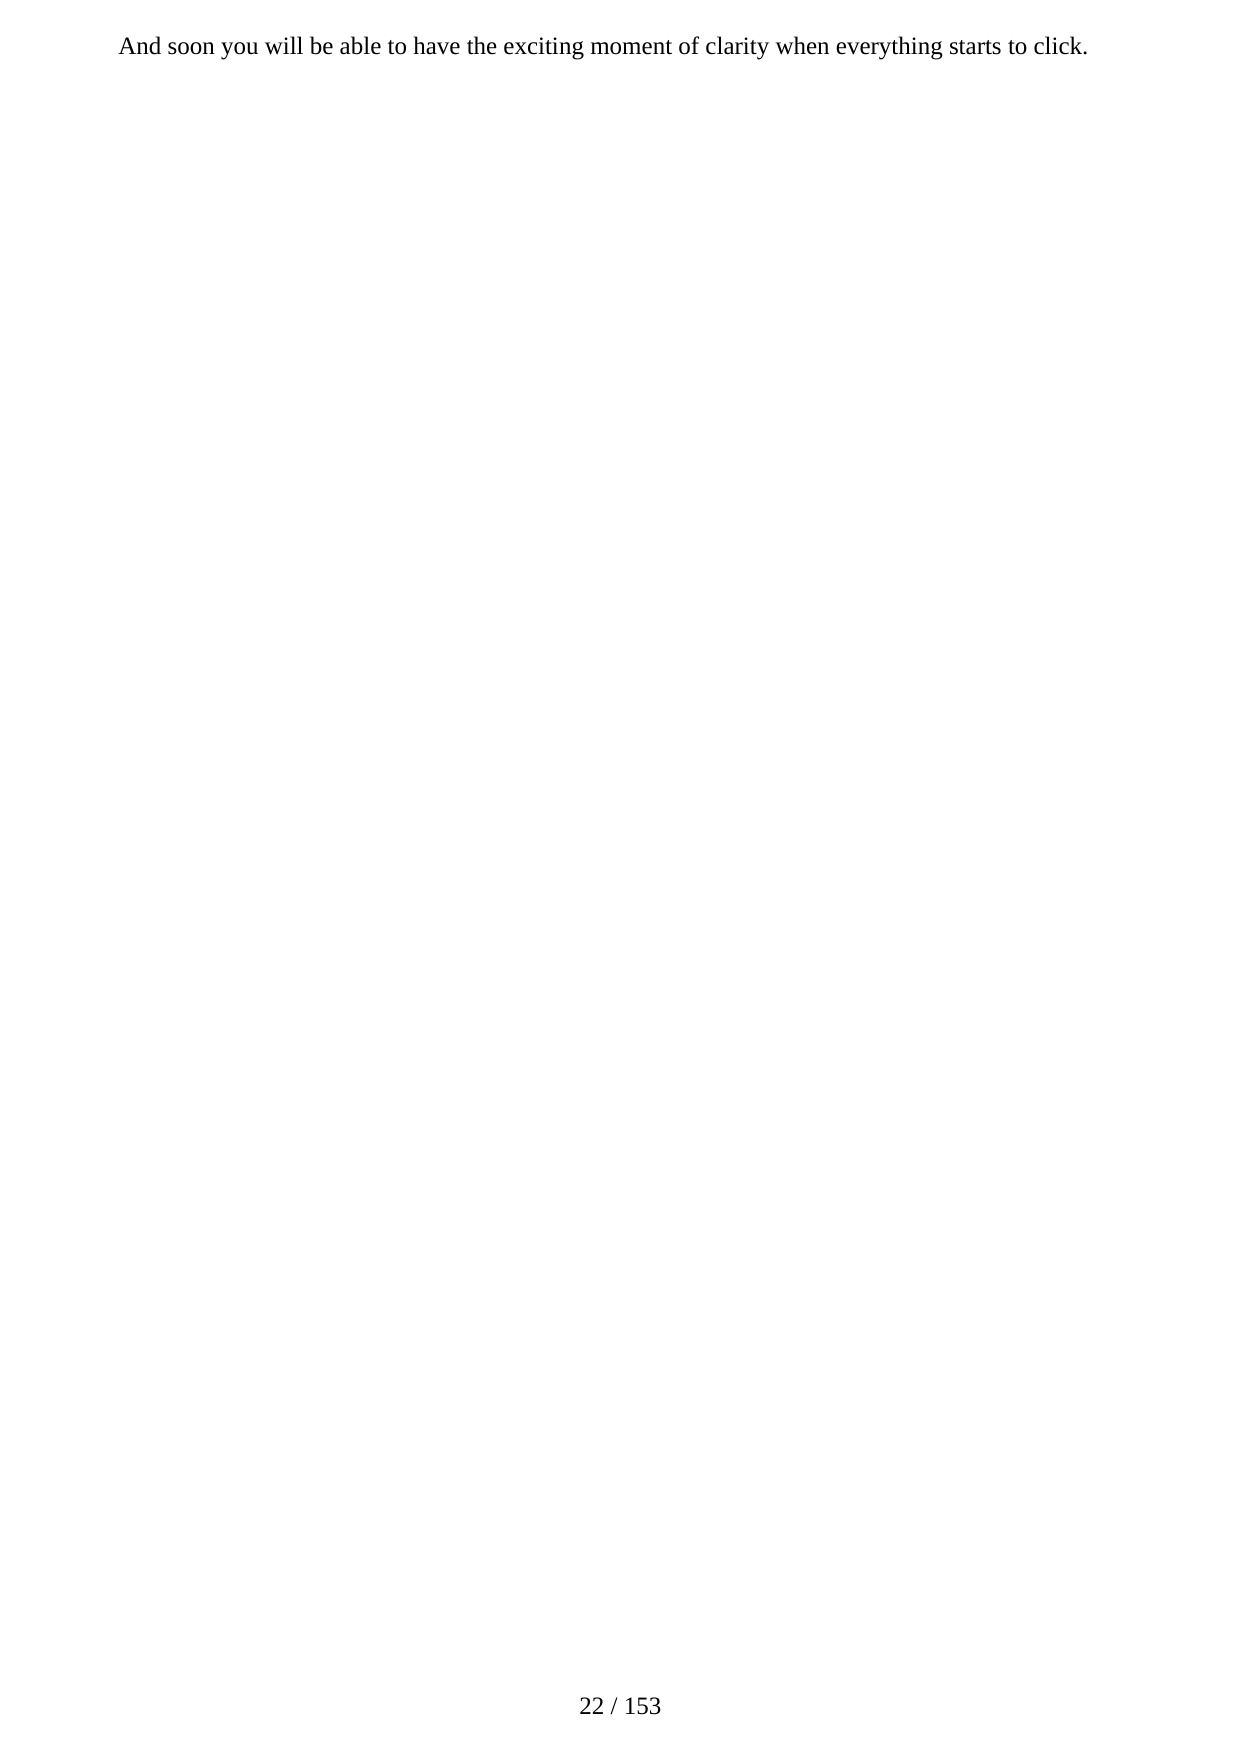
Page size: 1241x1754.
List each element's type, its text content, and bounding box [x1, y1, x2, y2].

text And soon you will be able to have the exciting moment of clarity when everything starts to click. [118, 31, 1122, 60]
